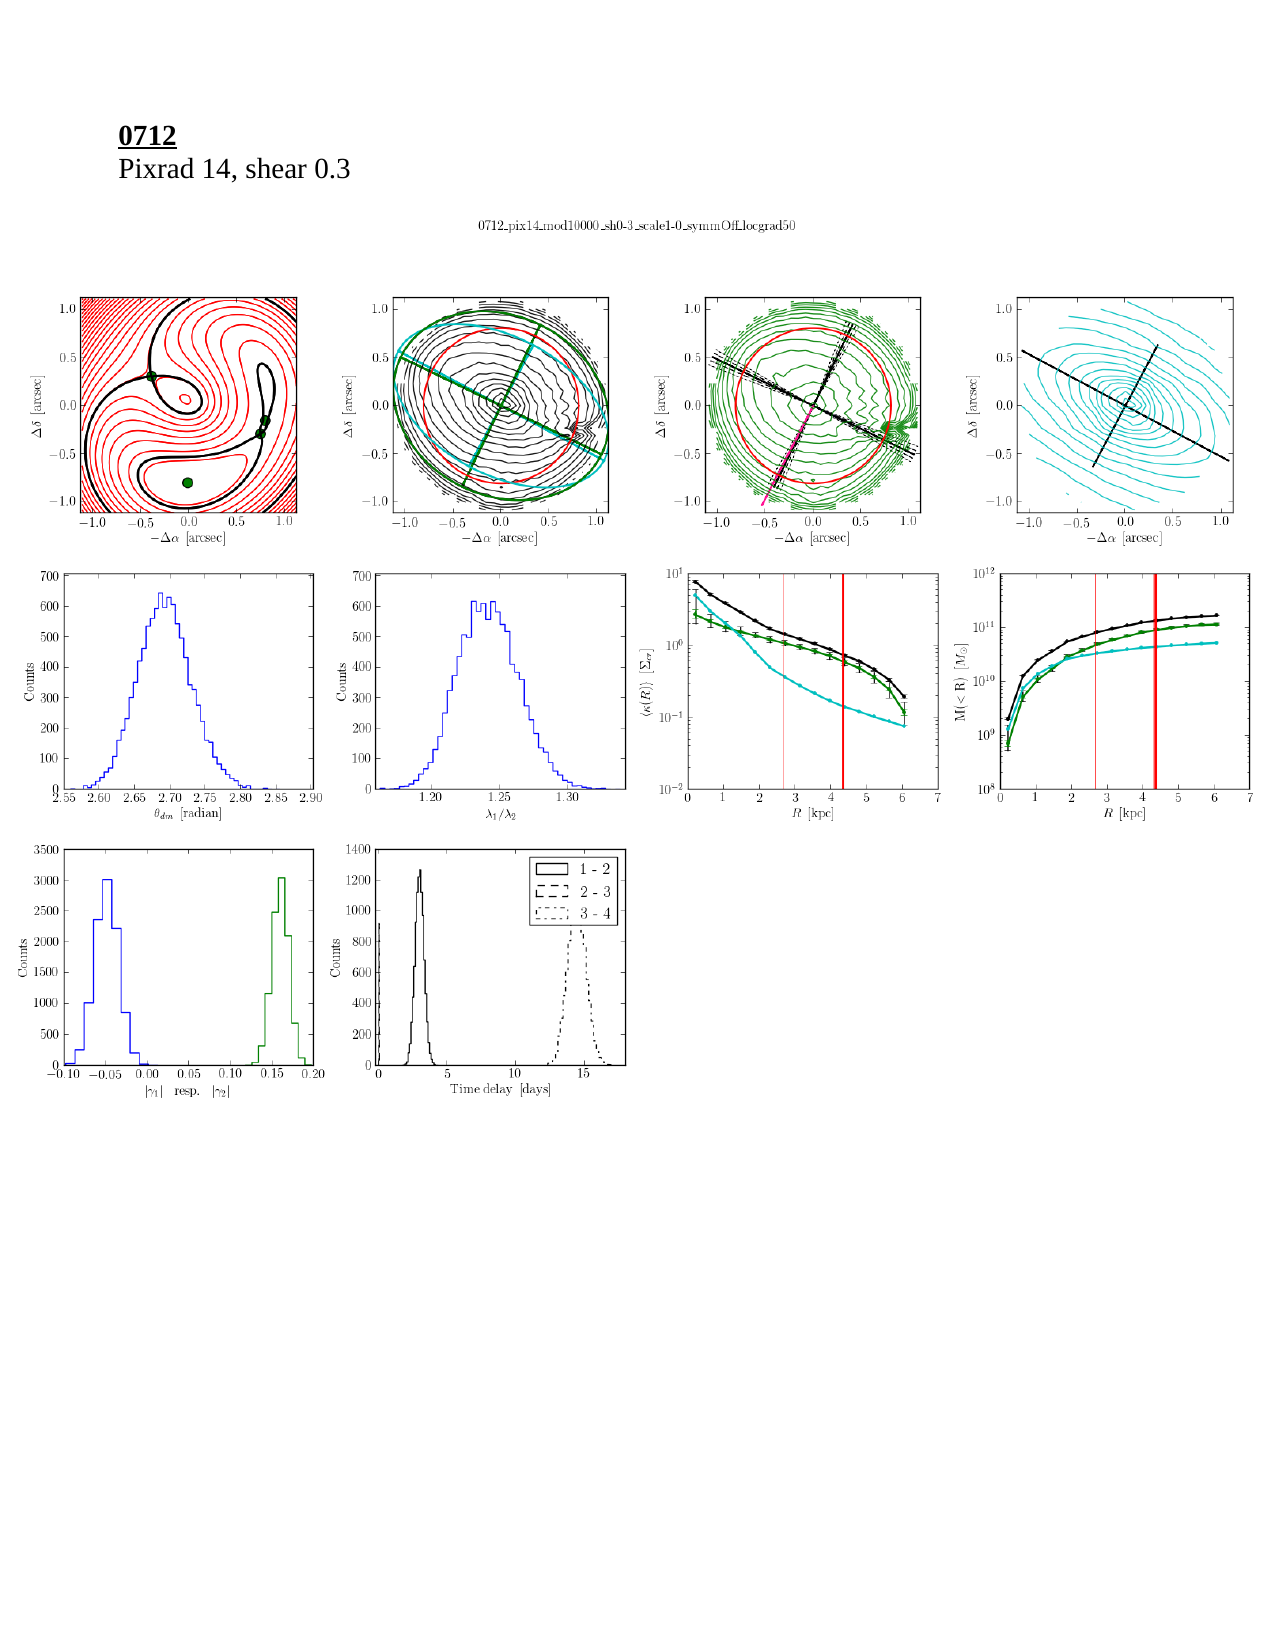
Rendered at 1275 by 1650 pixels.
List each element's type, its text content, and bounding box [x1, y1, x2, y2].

text Pixrad 14, shear 0.3 [118, 152, 1157, 185]
picture [0, 202, 1275, 1161]
text 0712 [118, 118, 1157, 152]
